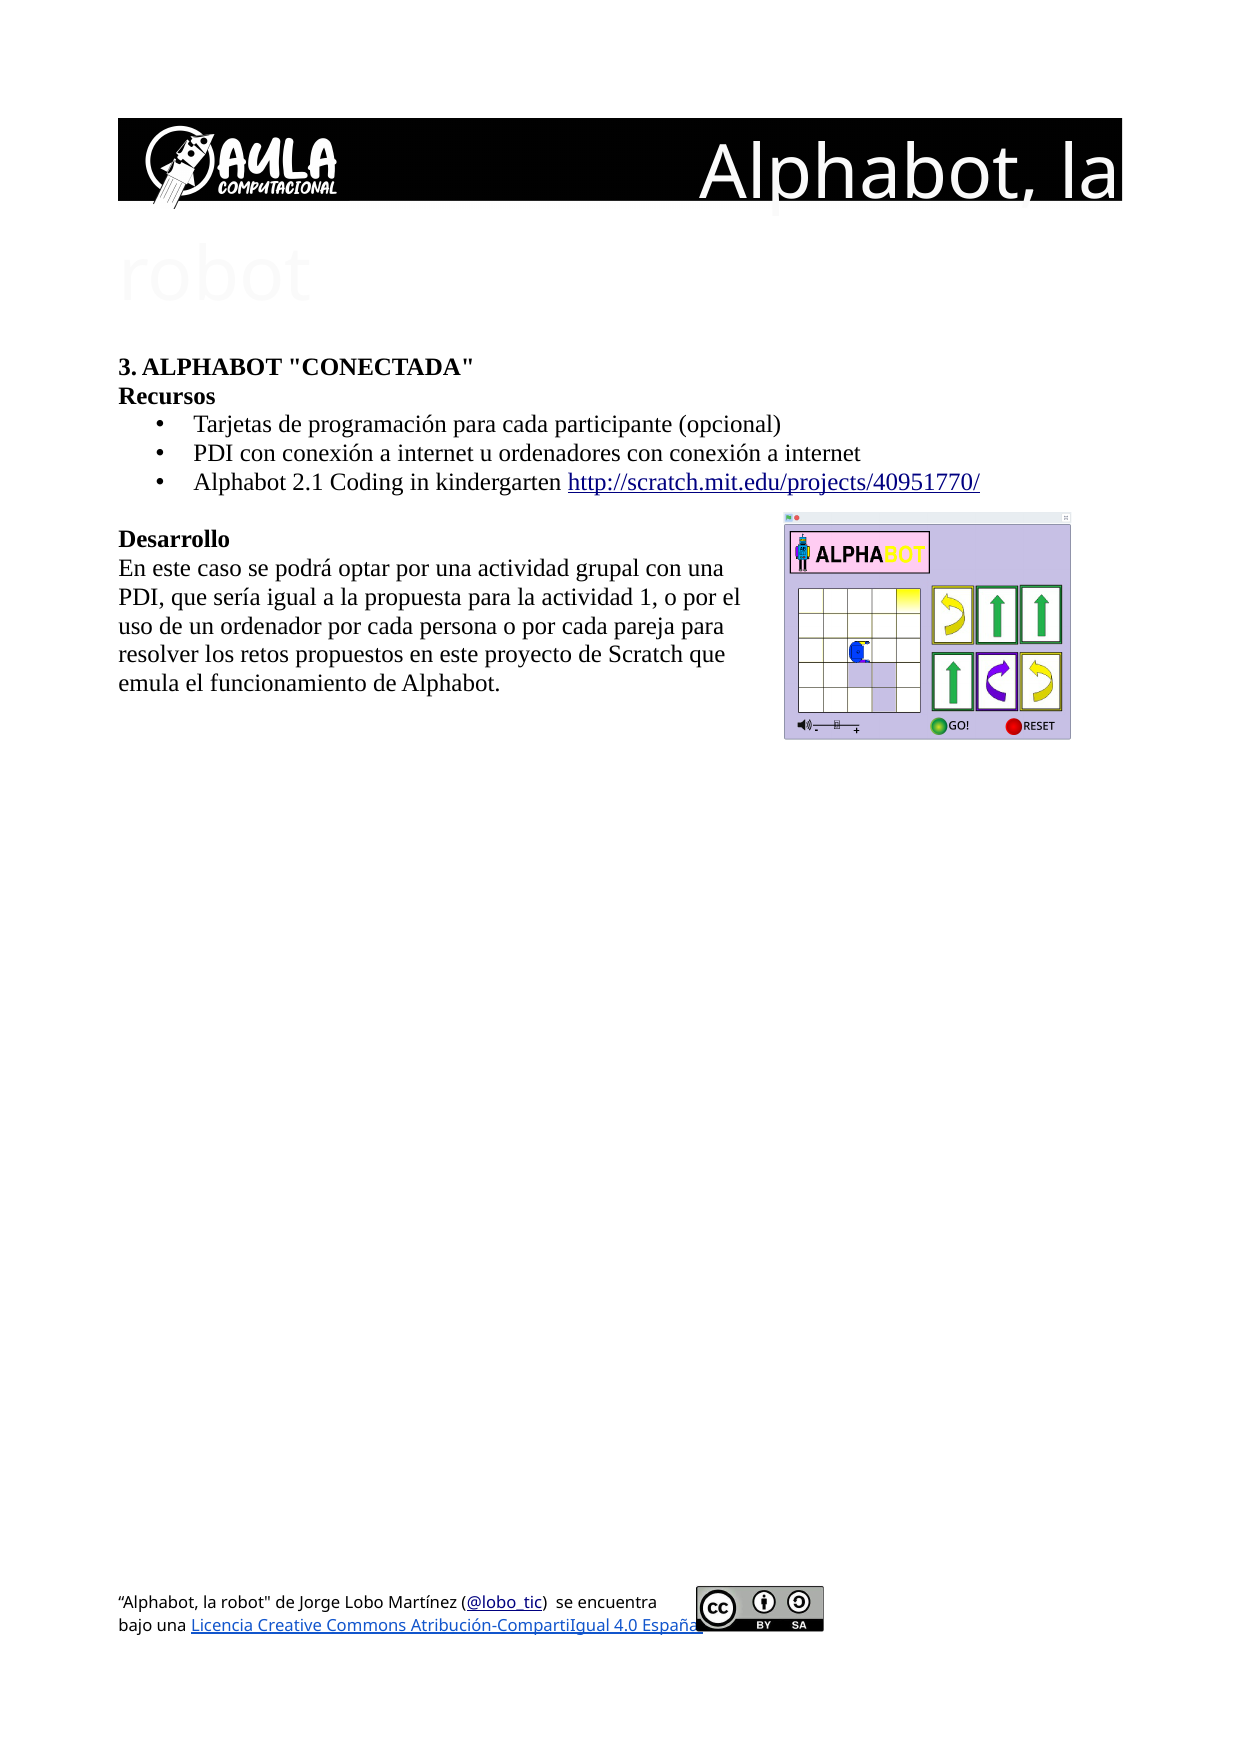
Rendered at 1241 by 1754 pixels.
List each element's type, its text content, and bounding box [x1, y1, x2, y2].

picture [696, 1585, 824, 1632]
text En este caso se podrá optar por una actividad grupal con una PDI, que sería igual a la propuesta para la actividad 1, o por el uso de un ordenador por cada persona o por cada pareja para resolver los retos propuestos en este proyecto de Scratch que emula el funcionamiento de Alphabot. [118, 553, 783, 697]
list Tarjetas de programación para cada participante (opcional) [156, 409, 1122, 438]
picture [118, 118, 1123, 209]
picture [783, 512, 1072, 740]
picture [779, 163, 801, 193]
list PDI con conexión a internet u ordenadores con conexión a internet [156, 438, 1122, 467]
text Desarrollo [118, 524, 783, 553]
text [1072, 553, 1122, 697]
text [1072, 524, 1122, 553]
list Alphabot 2.1 Coding in kindergarten http://scratch.mit.edu/projects/40951770/ [156, 467, 1122, 496]
text 3. ALPHABOT "CONECTADA" [118, 352, 1122, 381]
text Recursos [118, 381, 1122, 409]
